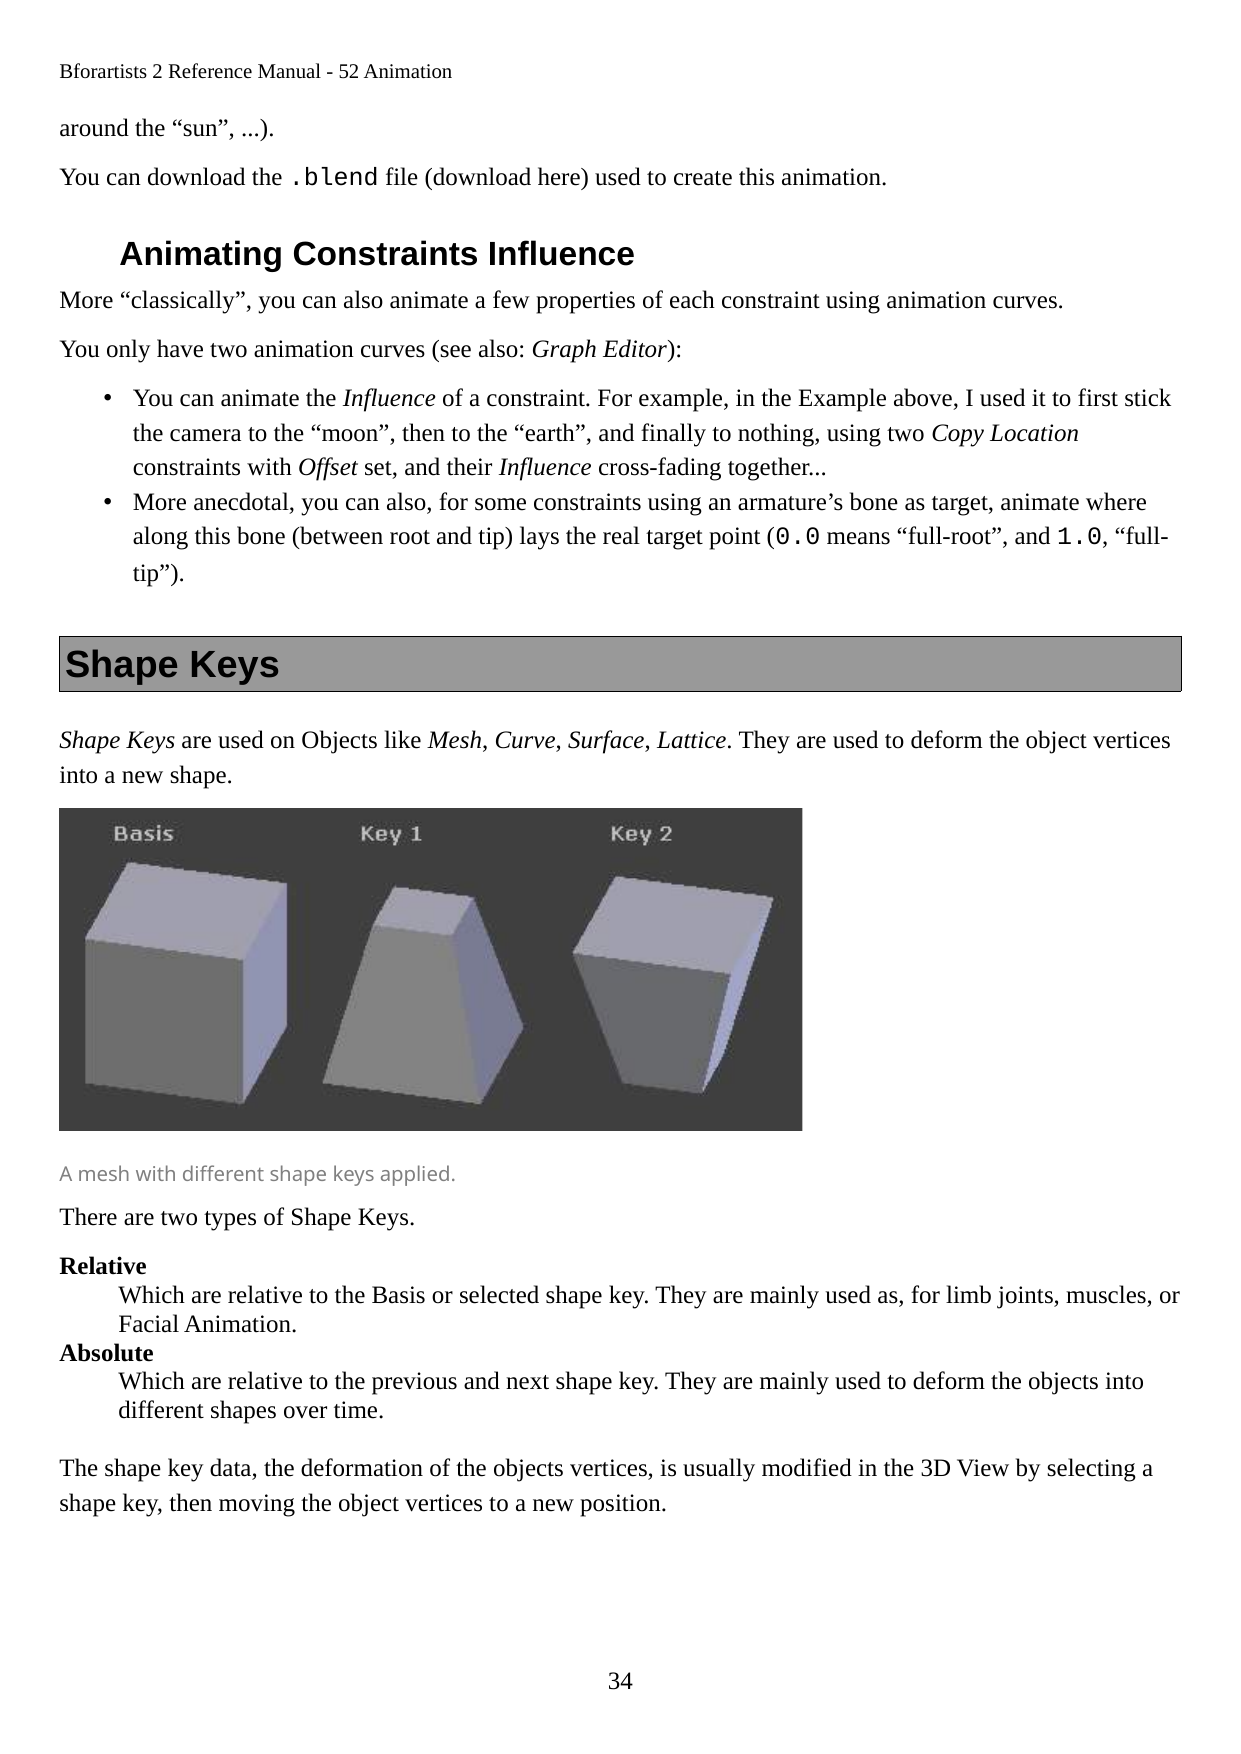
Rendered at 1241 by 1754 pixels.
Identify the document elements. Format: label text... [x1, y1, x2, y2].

subtitle Animating Constraints Influence [59, 234, 1181, 273]
text There are two types of Shape Keys. [59, 1202, 1181, 1231]
table_header Shape Keys [60, 637, 1181, 691]
text You only have two animation curves (see also: Graph Editor): [59, 334, 1181, 363]
subtitle Relative [59, 1251, 1181, 1280]
text More “classically”, you can also animate a few properties of each constraint using animation curves. [59, 285, 1181, 314]
text Shape Keys are used on Objects like Mesh, Curve, Surface, Lattice. They are used to deform the object vertices into a new shape. [59, 725, 1181, 789]
list Which are relative to the Basis or selected shape key. They are mainly used as, for limb joints, muscles, or Facial Animation. [118, 1280, 1181, 1338]
text around the “sun”, ...). [59, 113, 1181, 141]
picture [59, 808, 803, 1131]
list Which are relative to the previous and next shape key. They are mainly used to deform the objects into different shapes over time. [118, 1366, 1181, 1424]
subtitle Absolute [59, 1338, 1181, 1366]
list More anecdotal, you can also, for some constraints using an armature’s bone as target, animate where along this bone (between root and tip) lays the real target point (0.0 means “full-root”, and 1.0, “full-tip”). [103, 487, 1181, 587]
list You can animate the Influence of a constraint. For example, in the Example above, I used it to first stick the camera to the “moon”, then to the “earth”, and finally to nothing, using two Copy Location constraints with Offset set, and their Influence cross-fading together... [103, 383, 1181, 481]
text The shape key data, the deformation of the objects vertices, is usually modified in the 3D View by selecting a shape key, then moving the object vertices to a new position. [59, 1453, 1181, 1517]
text A mesh with different shape keys applied. [59, 1157, 1181, 1188]
text You can download the .blend file (download here) used to create this animation. [59, 162, 1181, 192]
